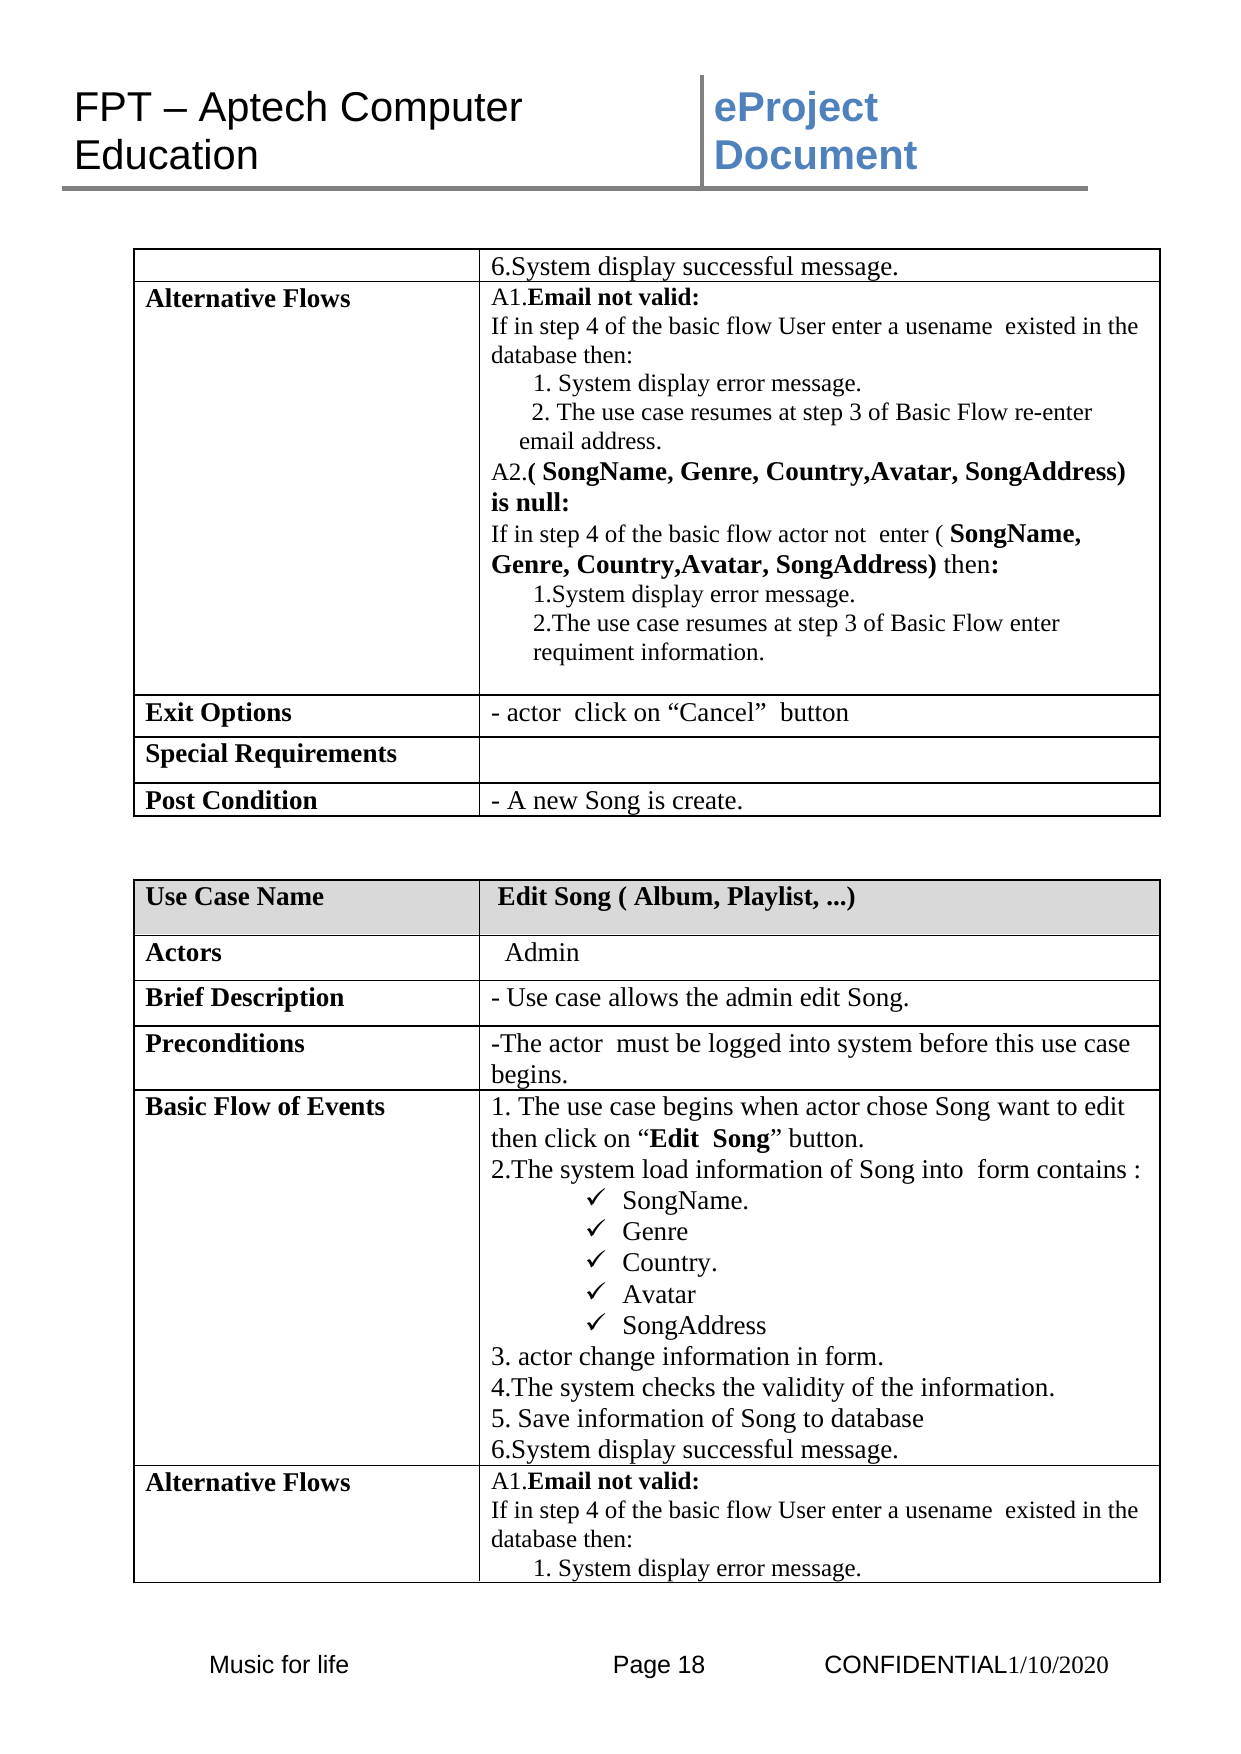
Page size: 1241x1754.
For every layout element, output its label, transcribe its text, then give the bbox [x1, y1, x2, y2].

table_cell A1.Email not valid: If in step 4 of the basic flow User enter a usename existed in the database then: 1. System display error message. [480, 1466, 1159, 1581]
table_cell Alternative Flows [135, 282, 479, 694]
table_cell Alternative Flows [135, 1466, 479, 1581]
table_cell -The actor must be logged into system before this use case begins. [480, 1027, 1159, 1089]
table_cell - actor click on “Cancel” button [480, 696, 1159, 736]
table_cell Special Requirements [135, 738, 479, 782]
table_cell A1.Email not valid: If in step 4 of the basic flow User enter a usename existed in the database then: 1. System display error message. 2. The use case resumes at step 3 of Basic Flow re-enter email address. A2.( SongName, Genre, Country,Avatar, SongAddress) is null: If in step 4 of the basic flow actor not enter ( SongName, Genre, Country,Avatar, SongAddress) then: 1.System display error message. 2.The use case resumes at step 3 of Basic Flow enter requiment information. [480, 282, 1159, 694]
table_cell Brief Description [135, 981, 479, 1025]
table_cell Admin [480, 936, 1159, 980]
table_cell Actors [135, 936, 479, 980]
table_header Edit Song ( Album, Playlist, ...) [480, 881, 1159, 934]
table_cell 1. The use case begins when actor chose Song want to edit then click on “Edit Song” button. 2.The system load information of Song into form contains : SongName. Genre Country. Avatar SongAddress 3. actor change information in form. 4.The system checks the validity of the information. 5. Save information of Song to database 6.System display successful message. [480, 1091, 1159, 1465]
table_cell Post Condition [135, 784, 479, 815]
table_cell [135, 250, 479, 281]
table_cell Basic Flow of Events [135, 1091, 479, 1465]
table_cell 6.System display successful message. [480, 250, 1159, 281]
table_cell [480, 738, 1159, 782]
table_cell Preconditions [135, 1027, 479, 1089]
table_cell - Use case allows the admin edit Song. [480, 981, 1159, 1025]
table_cell Exit Options [135, 696, 479, 736]
table_header Use Case Name [135, 881, 479, 934]
table_cell - A new Song is create. [480, 784, 1159, 815]
